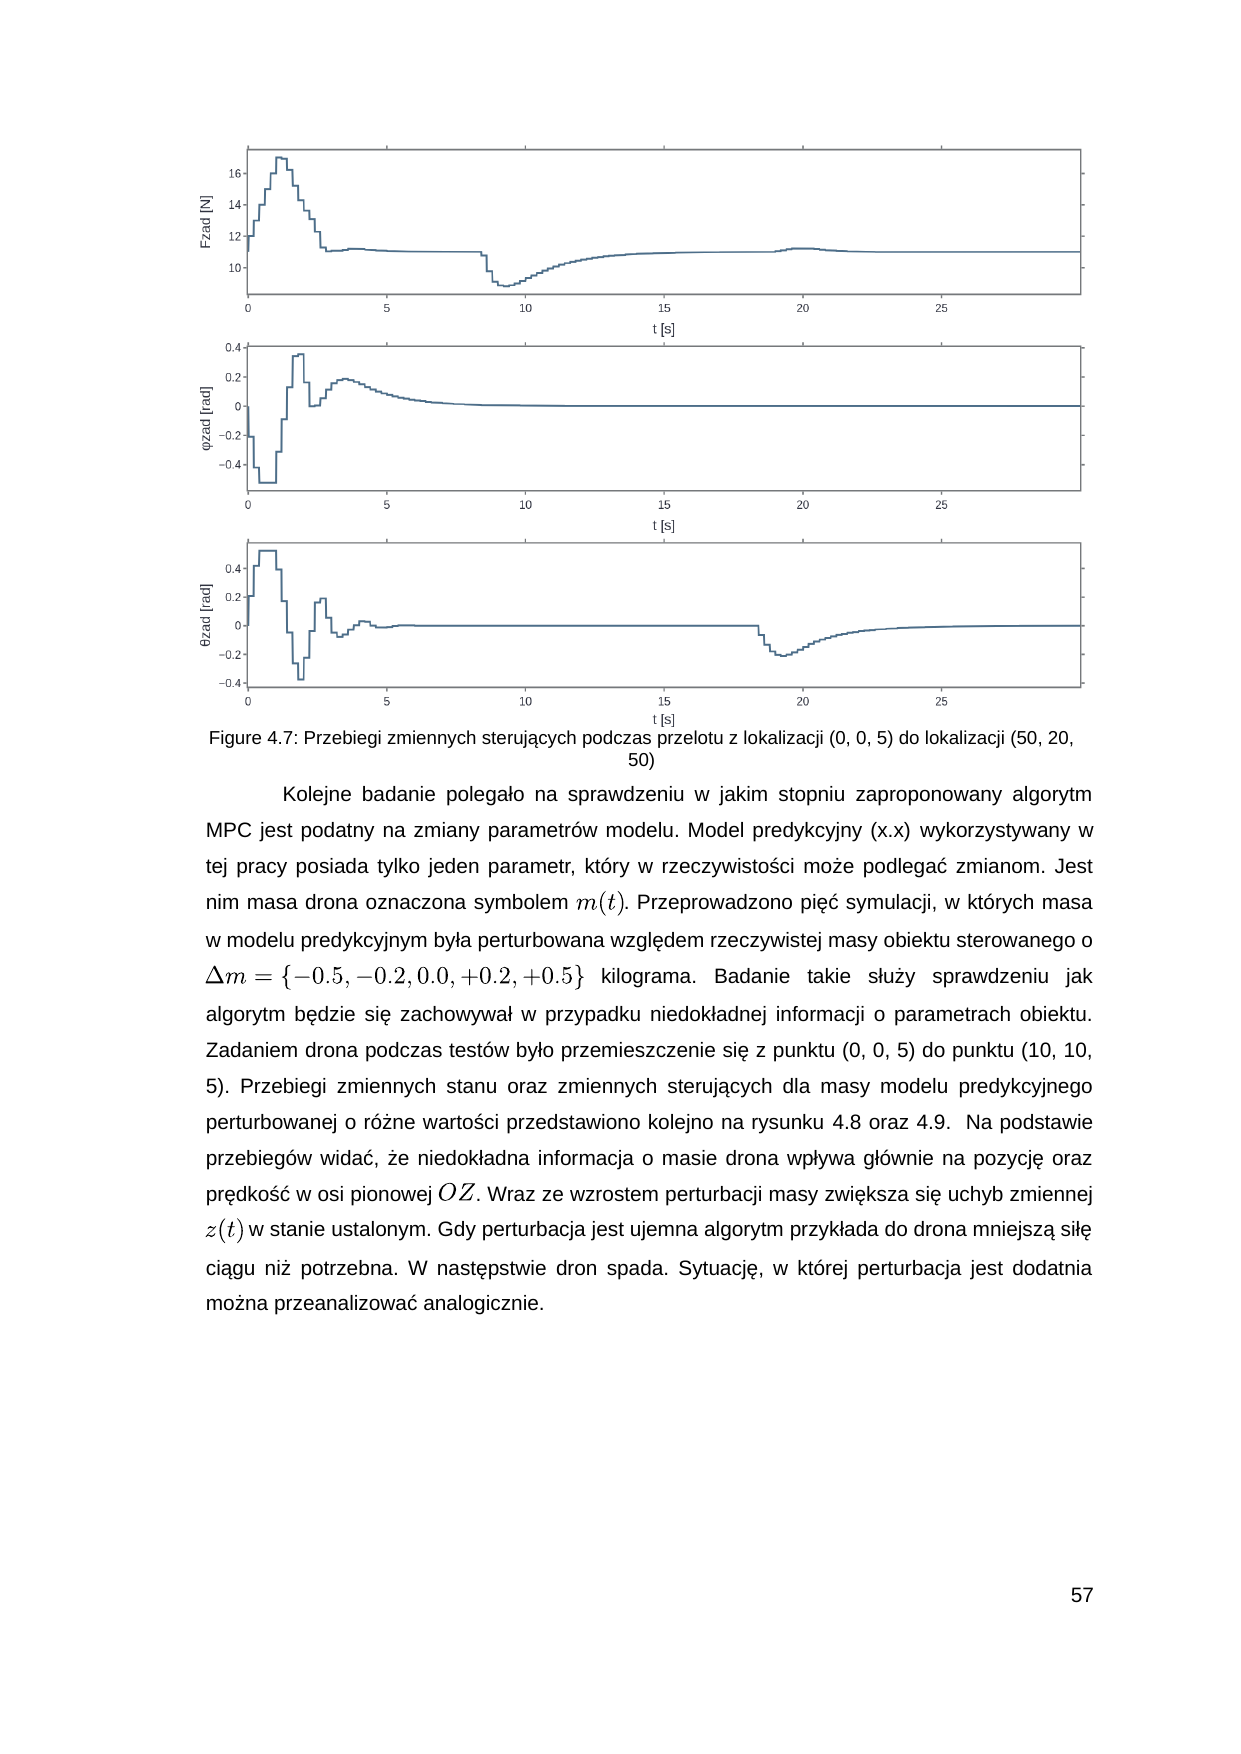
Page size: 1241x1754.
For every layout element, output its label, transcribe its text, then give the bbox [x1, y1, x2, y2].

text Kolejne badanie polegało na sprawdzeniu w jakim stopniu zaproponowany algorytm MPC jest podatny na zmiany parametrów modelu. Model predykcyjny (x.x) wykorzystywany w tej pracy posiada tylko jeden parametr, który w rzeczywistości może podlegać zmianom. Jest nim masa drona oznaczona symbolem . Przeprowadzono pięć symulacji, w których masa w modelu predykcyjnym była perturbowana względem rzeczywistej masy obiektu sterowanego o kilograma. Badanie takie służy sprawdzeniu jak algorytm będzie się zachowywał w przypadku niedokładnej informacji o parametrach obiektu. Zadaniem drona podczas testów było przemieszczenie się z punktu (0, 0, 5) do punktu (10, 10, 5). Przebiegi zmiennych stanu oraz zmiennych sterujących dla masy modelu predykcyjnego perturbowanej o różne wartości przedstawiono kolejno na rysunku 4.8 oraz 4.9. Na podstawie przebiegów widać, że niedokładna informacja o masie drona wpływa głównie na pozycję oraz prędkość w osi pionowej . Wraz ze wzrostem perturbacji masy zwiększa się uchyb zmiennej w stanie ustalonym. Gdy perturbacja jest ujemna algorytm przykłada do drona mniejszą siłę ciągu niż potrzebna. W następstwie dron spada. Sytuację, w której perturbacja jest dodatnia można przeanalizować analogicznie. [206, 147, 1093, 1315]
picture [197, 145, 1086, 727]
text Figure 4.7: Przebiegi zmiennych sterujących podczas przelotu z lokalizacji (0, 0, 5) do lokalizacji (50, 20, 50) [197, 727, 1085, 770]
